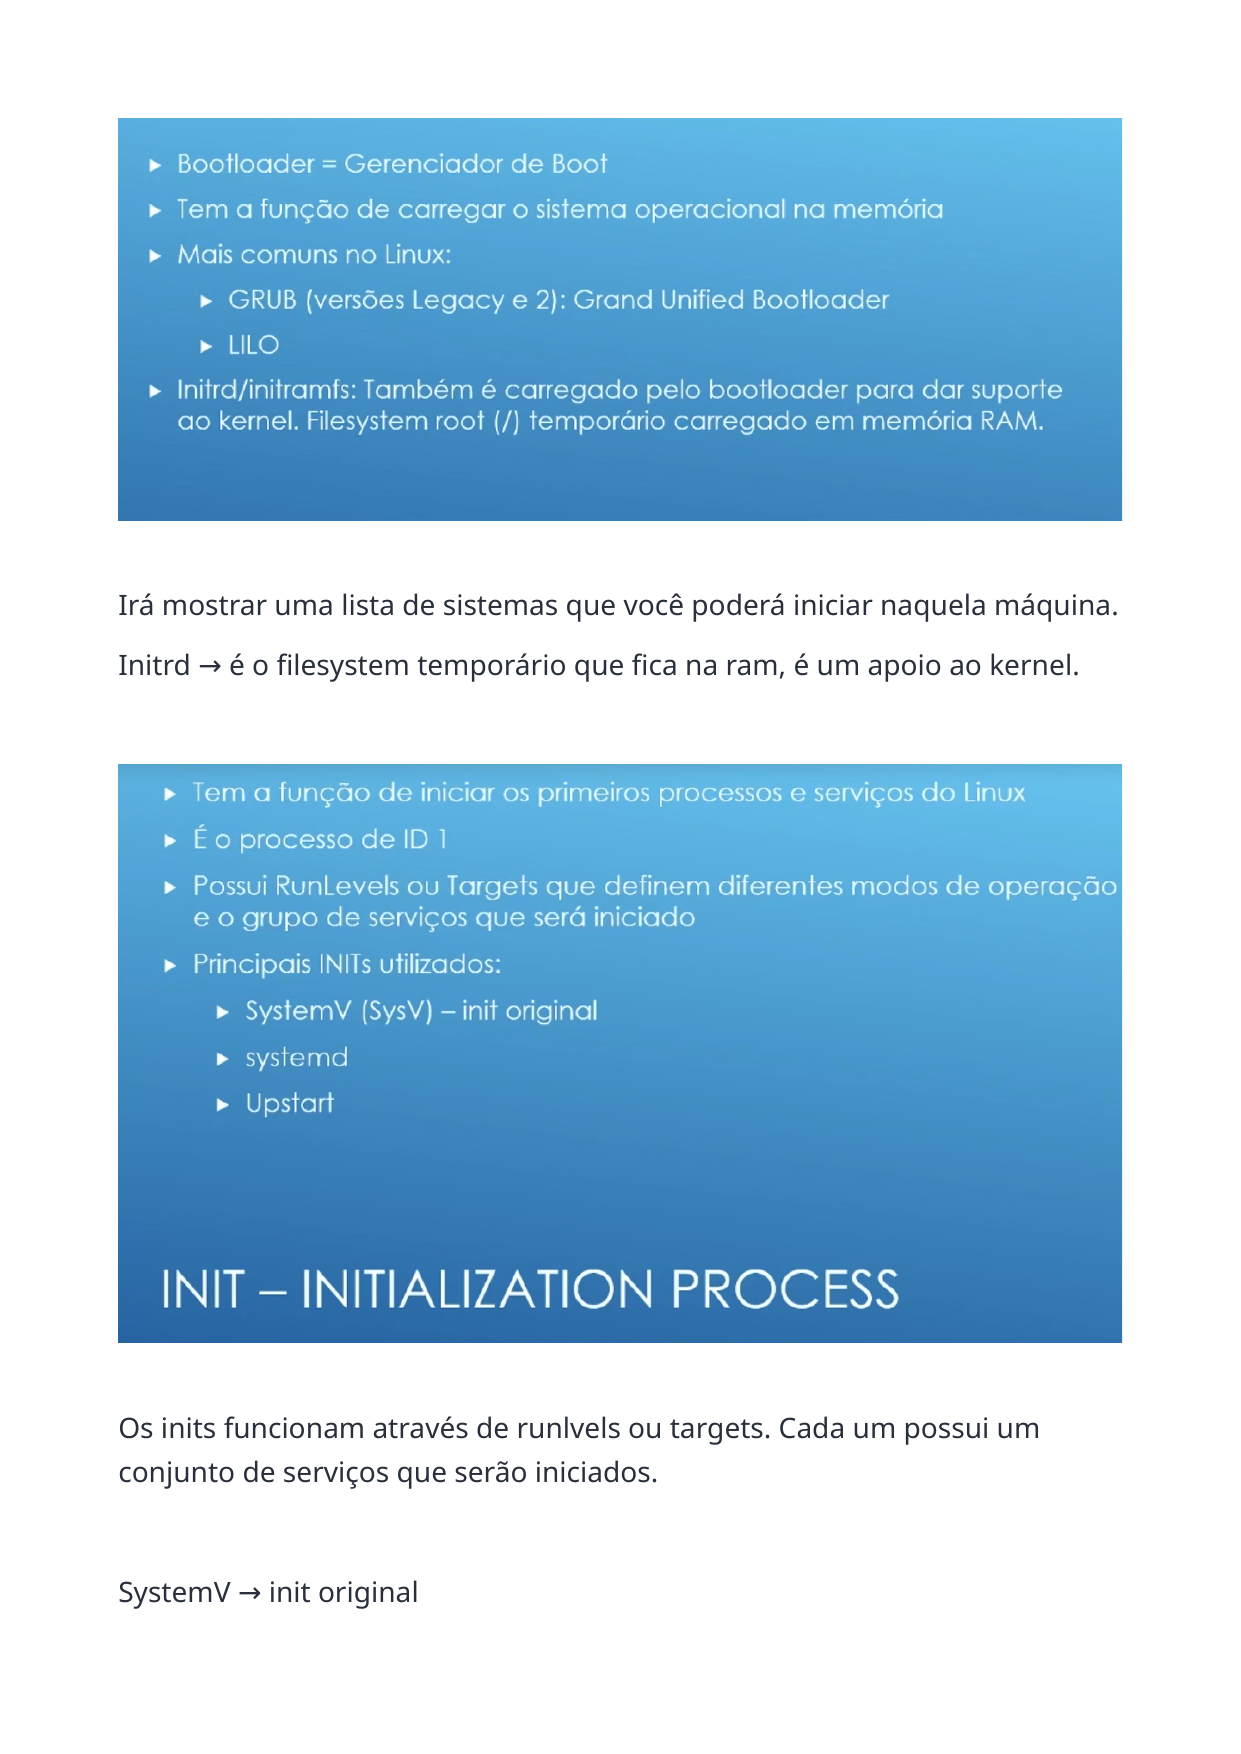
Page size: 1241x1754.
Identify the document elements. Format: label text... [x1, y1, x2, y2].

text Initrd → é o filesystem temporário que fica na ram, é um apoio ao kernel. [118, 645, 1122, 683]
text Irá mostrar uma lista de sistemas que você poderá iniciar naquela máquina. [118, 586, 1122, 624]
picture [118, 764, 1123, 1343]
text SystemV → init original [118, 1572, 1122, 1610]
text Os inits funcionam através de runlvels ou targets. Cada um possui um conjunto de serviços que serão iniciados. [118, 1408, 1122, 1491]
picture [118, 118, 1123, 521]
